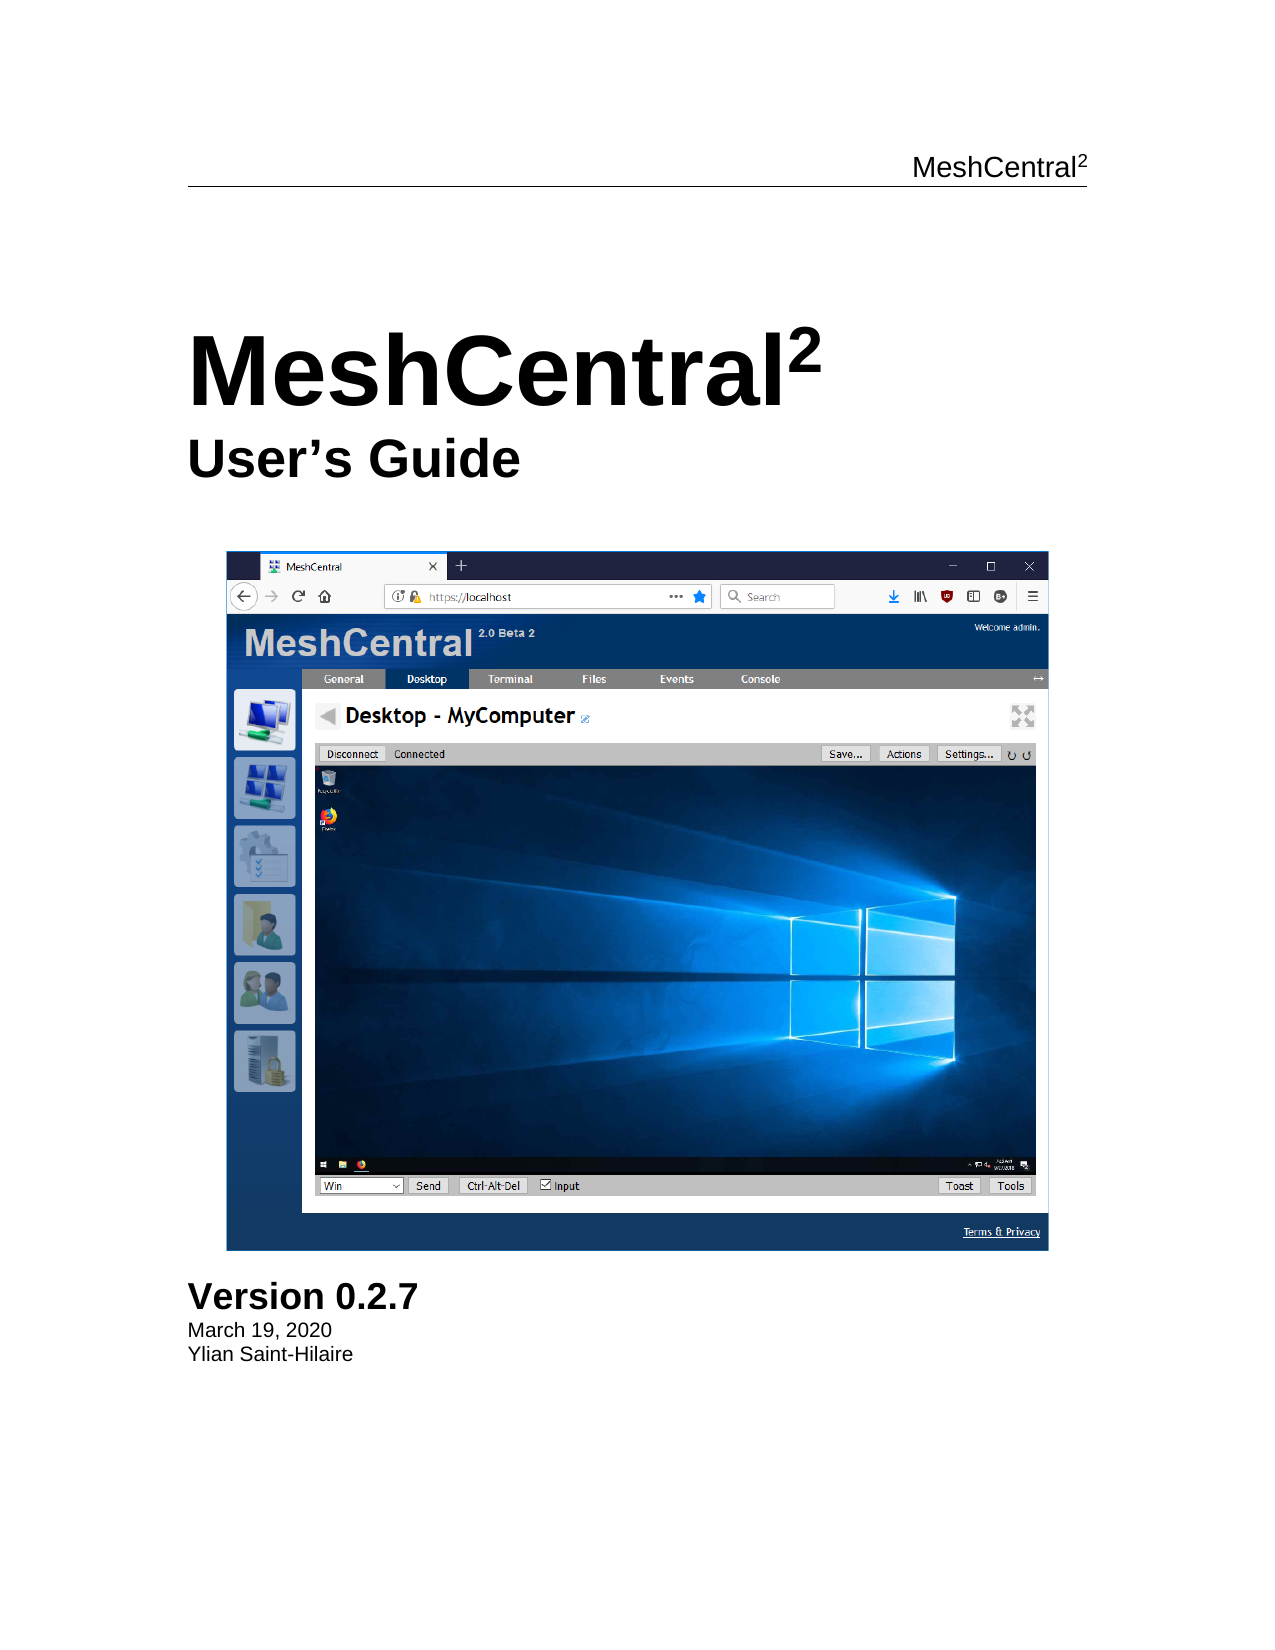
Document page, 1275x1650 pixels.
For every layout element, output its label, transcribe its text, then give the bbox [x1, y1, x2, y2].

text Version 0.2.7 [187, 1274, 1087, 1318]
text MeshCentral2 User’s Guide [187, 312, 1087, 489]
text March 19, 2020 Ylian Saint‑Hilaire [187, 1318, 1087, 1366]
text MeshCentral2 [187, 150, 1087, 187]
